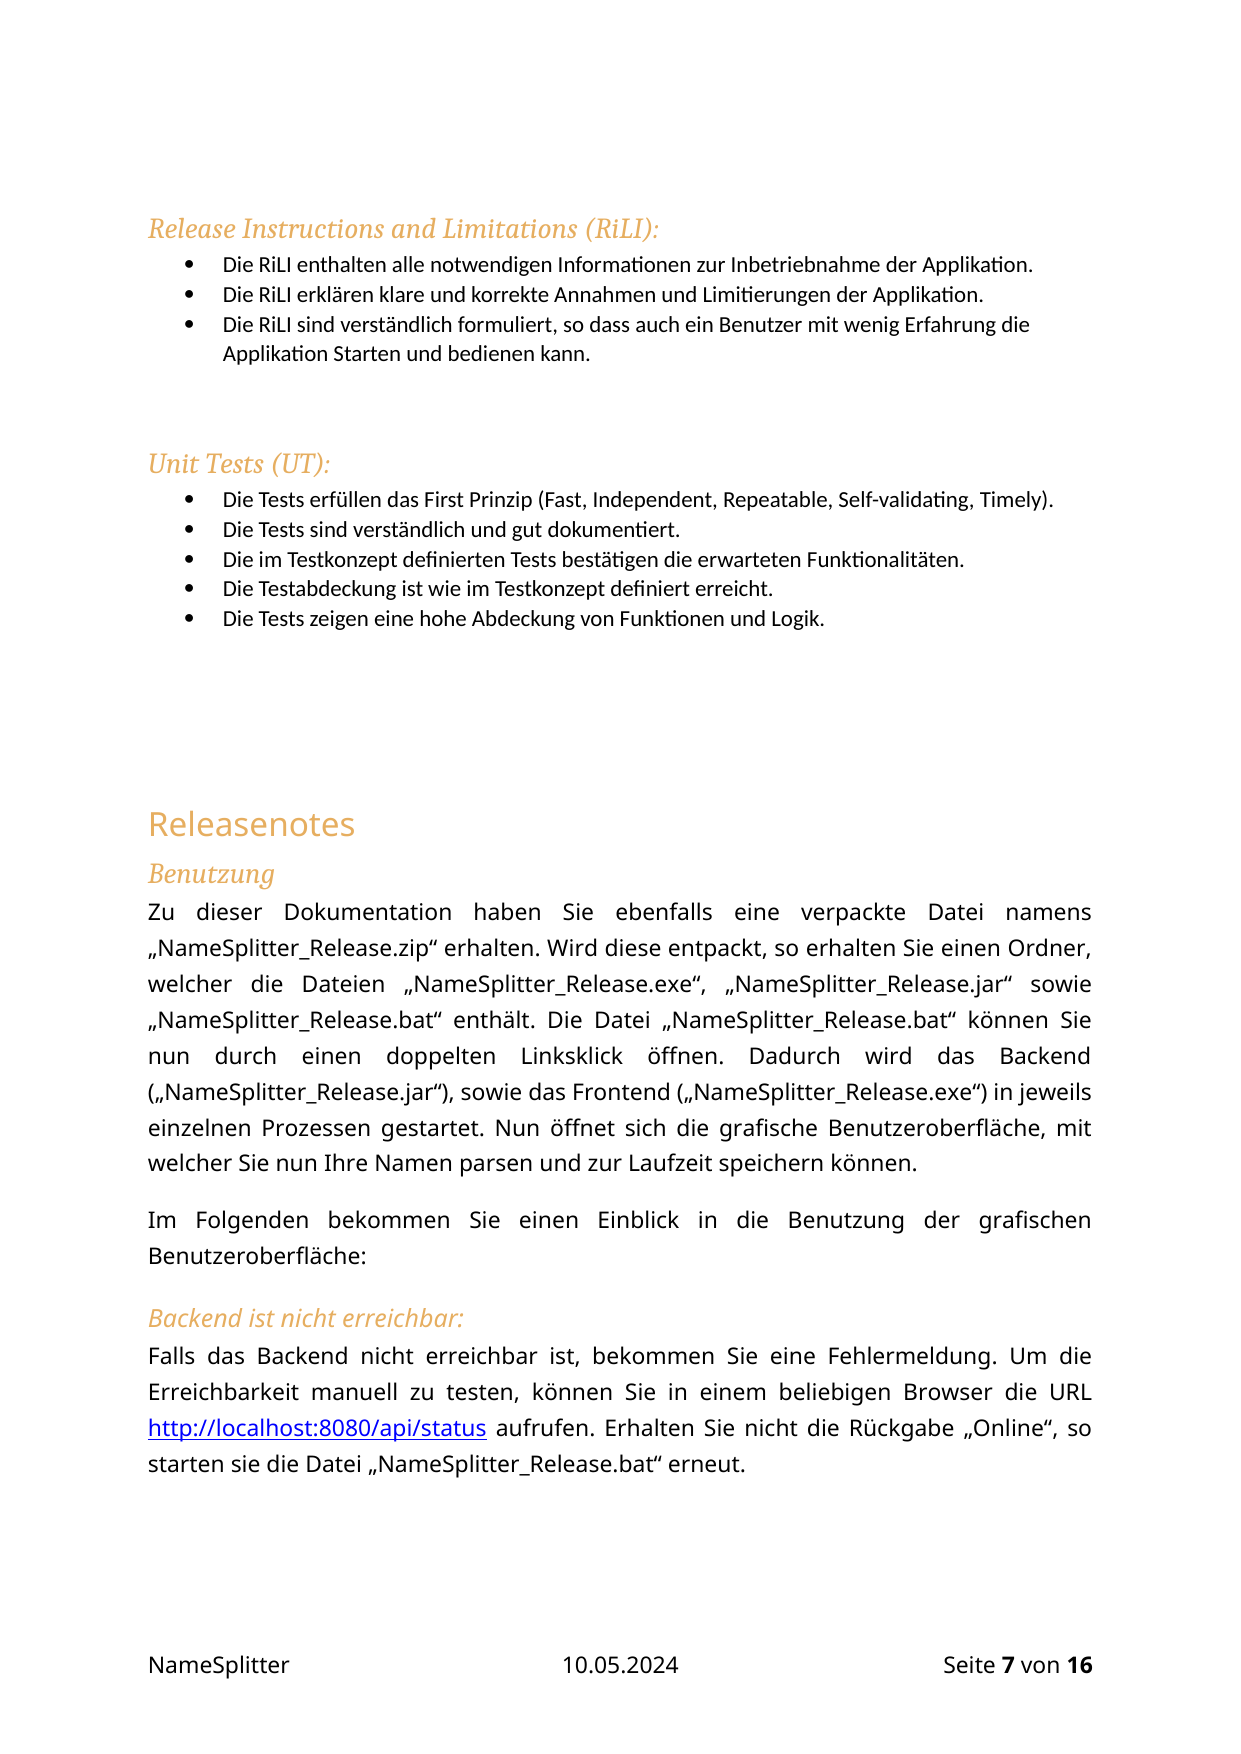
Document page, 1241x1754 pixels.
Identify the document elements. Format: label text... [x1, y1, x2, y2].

text Falls das Backend nicht erreichbar ist, bekommen Sie eine Fehlermeldung. Um die Erreichbarkeit manuell zu testen, können Sie in einem beliebigen Browser die URL http://localhost:8080/api/status aufrufen. Erhalten Sie nicht die Rückgabe „Online“, so starten sie die Datei „NameSplitter_Release.bat“ erneut. [148, 1340, 1093, 1479]
list Die Tests zeigen eine hohe Abdeckung von Funktionen und Logik. [185, 604, 1093, 632]
subtitle Releasenotes [148, 801, 1093, 846]
list Die RiLI erklären klare und korrekte Annahmen und Limitierungen der Applikation. [185, 280, 1093, 308]
list Die Testabdeckung ist wie im Testkonzept definiert erreicht. [185, 574, 1093, 602]
list Die im Testkonzept definierten Tests bestätigen die erwarteten Funktionalitäten. [185, 545, 1093, 573]
list Die Tests sind verständlich und gut dokumentiert. [185, 515, 1093, 543]
list Die RiLI enthalten alle notwendigen Informationen zur Inbetriebnahme der Applikation. [185, 250, 1093, 278]
list Die RiLI sind verständlich formuliert, so dass auch ein Benutzer mit wenig Erfahrung die Applikation Starten und bedienen kann. [185, 310, 1093, 367]
subtitle Release Instructions and Limitations (RiLI): [148, 212, 1093, 245]
text Zu dieser Dokumentation haben Sie ebenfalls eine verpackte Datei namens „NameSplitter_Release.zip“ erhalten. Wird diese entpackt, so erhalten Sie einen Ordner, welcher die Dateien „NameSplitter_Release.exe“, „NameSplitter_Release.jar“ sowie „NameSplitter_Release.bat“ enthält. Die Datei „NameSplitter_Release.bat“ können Sie nun durch einen doppelten Linksklick öffnen. Dadurch wird das Backend („NameSplitter_Release.jar“), sowie das Frontend („NameSplitter_Release.exe“) in jeweils einzelnen Prozessen gestartet. Nun öffnet sich die grafische Benutzeroberfläche, mit welcher Sie nun Ihre Namen parsen und zur Laufzeit speichern können. [148, 896, 1093, 1179]
subtitle Unit Tests (UT): [148, 447, 1093, 480]
text Im Folgenden bekommen Sie einen Einblick in die Benutzung der grafischen Benutzeroberfläche: [148, 1204, 1093, 1271]
subtitle Benutzung [148, 857, 1093, 891]
subtitle Backend ist nicht erreichbar: [148, 1301, 1093, 1335]
list Die Tests erfüllen das First Prinzip (Fast, Independent, Repeatable, Self-validating, Timely). [185, 485, 1093, 513]
